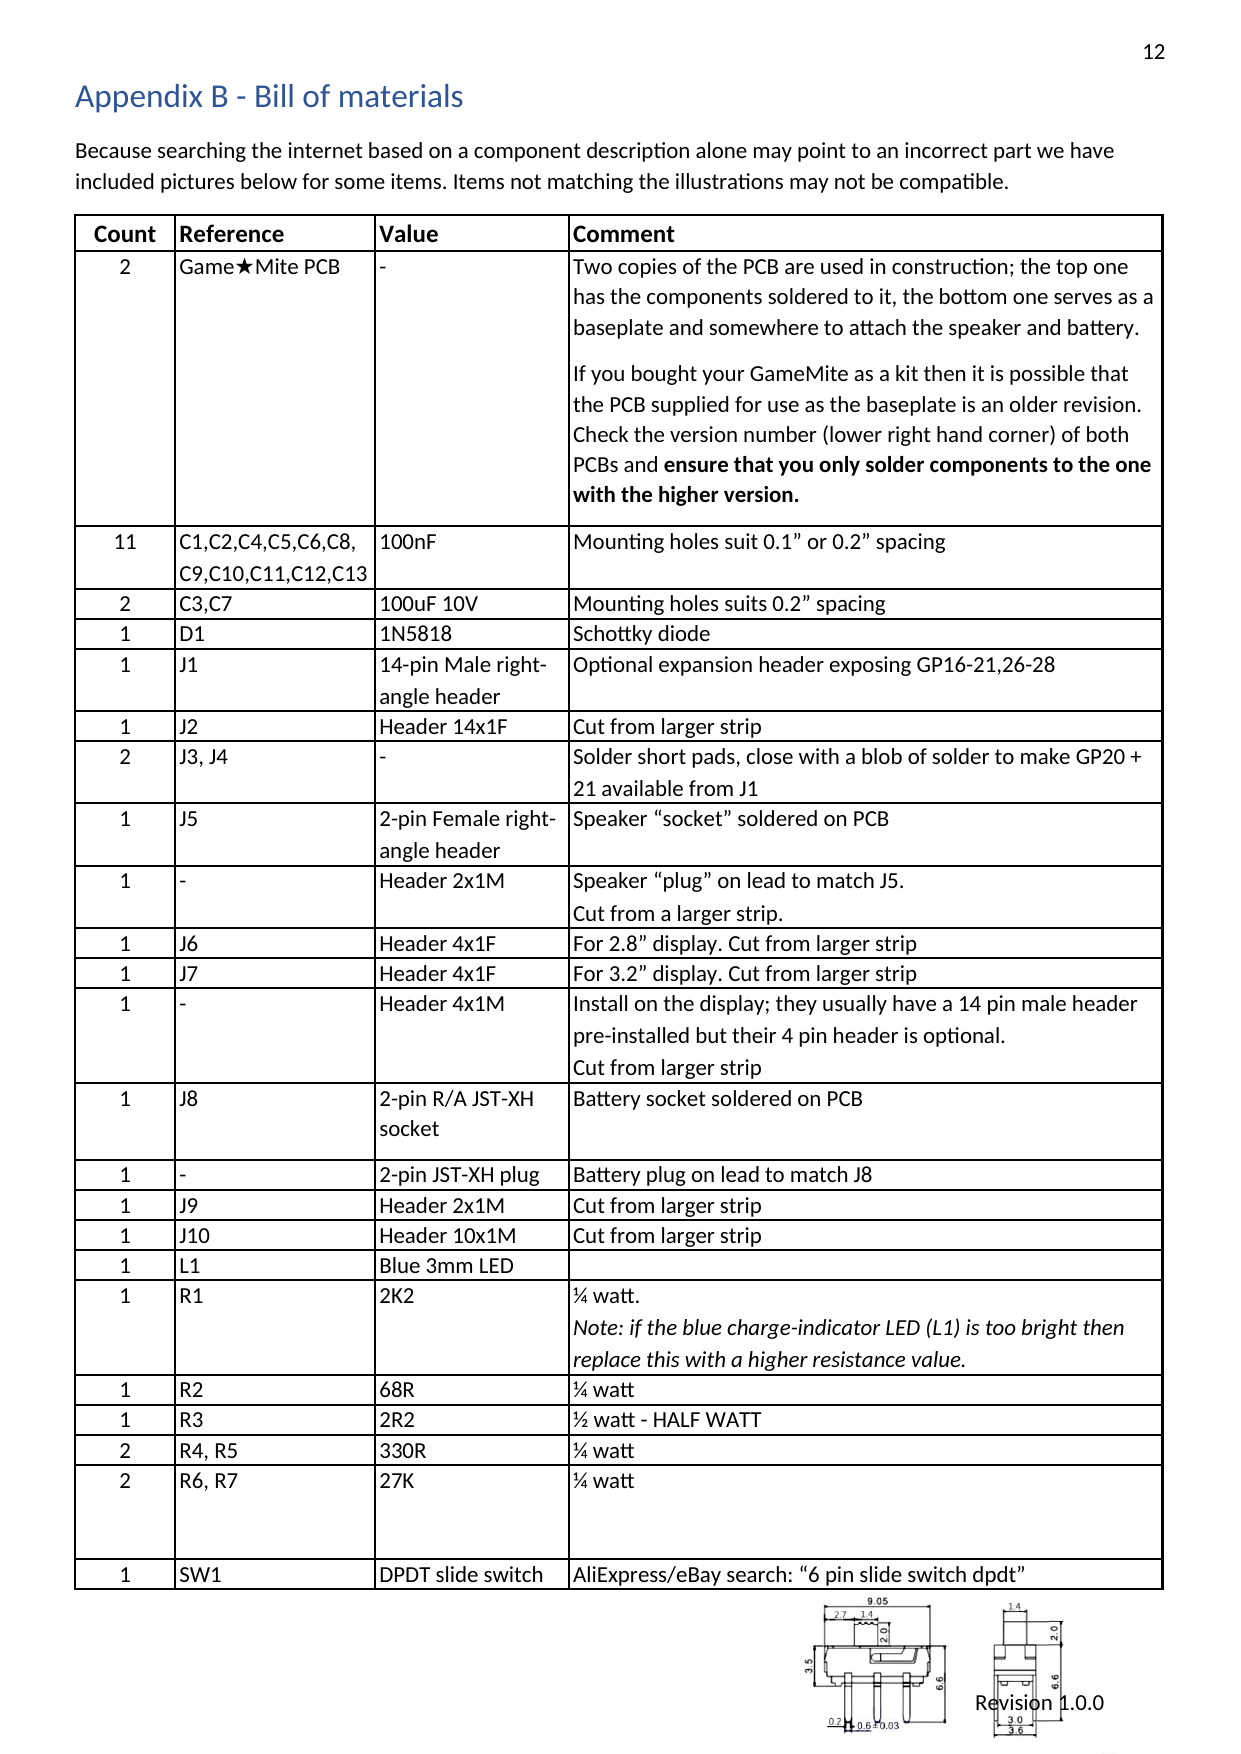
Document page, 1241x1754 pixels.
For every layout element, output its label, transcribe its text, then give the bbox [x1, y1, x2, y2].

table_cell Solder short pads, close with a blob of solder to make GP20 + 21 available from J1 [570, 742, 1161, 802]
table_cell Header 2x1M [376, 1191, 568, 1219]
table_cell 1 [76, 1406, 174, 1434]
table_cell ¼ watt. Note: if the blue charge-indicator LED (L1) is too bright then replace this with a higher resistance value. [570, 1281, 1161, 1373]
table_cell L1 [176, 1251, 374, 1279]
table_cell 1 [76, 1084, 174, 1158]
table_cell For 3.2” display. Cut from larger strip [570, 959, 1161, 987]
table_cell 1 [76, 1161, 174, 1189]
table_cell 1 [76, 929, 174, 957]
table_cell Battery plug on lead to match J8 [570, 1161, 1161, 1189]
table_cell Header 2x1M [376, 867, 568, 927]
table_cell 2R2 [376, 1406, 568, 1434]
table_cell 2-pin JST-XH plug [376, 1161, 568, 1189]
table_cell - [376, 252, 568, 525]
table_header Count [76, 216, 174, 250]
table_cell ½ watt - HALF WATT [570, 1406, 1161, 1434]
table_cell R4, R5 [176, 1436, 374, 1464]
table_cell 1 [76, 620, 174, 648]
table_cell 27K [376, 1466, 568, 1558]
table_cell For 2.8” display. Cut from larger strip [570, 929, 1161, 957]
picture [801, 1593, 1128, 1754]
subtitle Appendix B - Bill of materials [75, 75, 1165, 116]
table_cell Header 10x1M [376, 1221, 568, 1249]
table_cell 1 [76, 867, 174, 927]
table_cell Mounting holes suit 0.1” or 0.2” spacing [570, 527, 1161, 587]
table_cell 1N5818 [376, 620, 568, 648]
table_cell J8 [176, 1084, 374, 1158]
table_cell Speaker “socket” soldered on PCB [570, 804, 1161, 864]
table_header Value [376, 216, 568, 250]
table_cell 2 [76, 252, 174, 525]
table_cell J3, J4 [176, 742, 374, 802]
table_cell Optional expansion header exposing GP16-21,26-28 [570, 650, 1161, 710]
table_cell Header 4x1M [376, 989, 568, 1082]
table_cell Header 4x1F [376, 959, 568, 987]
table_cell 11 [76, 527, 174, 587]
table_cell J7 [176, 959, 374, 987]
table_cell C3,C7 [176, 590, 374, 617]
table_cell 2 [76, 1466, 174, 1558]
table_cell 2-pin R/A JST-XH socket [376, 1084, 568, 1158]
table_cell Install on the display; they usually have a 14 pin male header pre-installed but their 4 pin header is optional. Cut from larger strip [570, 989, 1161, 1082]
table_cell - [176, 1161, 374, 1189]
table_cell J1 [176, 650, 374, 710]
table_cell 100nF [376, 527, 568, 587]
table_cell 1 [76, 959, 174, 987]
table_cell J9 [176, 1191, 374, 1219]
table_cell ¼ watt [570, 1436, 1161, 1464]
table_cell R1 [176, 1281, 374, 1373]
table_cell 2K2 [376, 1281, 568, 1373]
table_cell C1,C2,C4,C5,C6,C8, C9,C10,C11,C12,C13 [176, 527, 374, 587]
table_cell Header 4x1F [376, 929, 568, 957]
table_cell 1 [76, 1376, 174, 1403]
table_cell ¼ watt [570, 1376, 1161, 1403]
table_cell Cut from larger strip [570, 712, 1161, 740]
table_cell J10 [176, 1221, 374, 1249]
table_cell AliExpress/eBay search: “6 pin slide switch dpdt” [570, 1560, 1161, 1588]
table_cell 1 [76, 989, 174, 1082]
table_cell 100uF 10V [376, 590, 568, 617]
table_cell ¼ watt [570, 1466, 1161, 1558]
table_cell [570, 1251, 1161, 1279]
table_cell 2 [76, 1436, 174, 1464]
table_cell - [176, 867, 374, 927]
table_cell J2 [176, 712, 374, 740]
table_cell J6 [176, 929, 374, 957]
table_cell 1 [76, 1251, 174, 1279]
table_cell D1 [176, 620, 374, 648]
table_cell 68R [376, 1376, 568, 1403]
table_cell DPDT slide switch [376, 1560, 568, 1588]
table_cell 1 [76, 1281, 174, 1373]
table_cell 2 [76, 742, 174, 802]
table_cell - [176, 989, 374, 1082]
table_cell Game★Mite PCB [176, 252, 374, 525]
table_cell - [376, 742, 568, 802]
table_cell Blue 3mm LED [376, 1251, 568, 1279]
table_cell Cut from larger strip [570, 1191, 1161, 1219]
table_cell J5 [176, 804, 374, 864]
table_cell 1 [76, 1560, 174, 1588]
table_cell 14-pin Male right-angle header [376, 650, 568, 710]
text Because searching the internet based on a component description alone may point to an incorrect part we have included pictures below for some items. Items not matching the illustrations may not be compatible. [75, 137, 1165, 195]
table_cell Mounting holes suits 0.2” spacing [570, 590, 1161, 617]
table_cell 1 [76, 1221, 174, 1249]
table_cell Schottky diode [570, 620, 1161, 648]
table_cell SW1 [176, 1560, 374, 1588]
table_cell 1 [76, 712, 174, 740]
table_cell R3 [176, 1406, 374, 1434]
table_cell Cut from larger strip [570, 1221, 1161, 1249]
table_cell Battery socket soldered on PCB [570, 1084, 1161, 1158]
table_cell 1 [76, 804, 174, 864]
table_cell Two copies of the PCB are used in construction; the top one has the components soldered to it, the bottom one serves as a baseplate and somewhere to attach the speaker and battery. If you bought your GameMite as a kit then it is possible that the PCB supplied for use as the baseplate is an older revision. Check the version number (lower right hand corner) of both PCBs and ensure that you only solder components to the one with the higher version. [570, 252, 1161, 525]
table_cell 1 [76, 1191, 174, 1219]
table_cell 2-pin Female right-angle header [376, 804, 568, 864]
table_cell 1 [76, 650, 174, 710]
table_cell Header 14x1F [376, 712, 568, 740]
table_cell R6, R7 [176, 1466, 374, 1558]
table_cell R2 [176, 1376, 374, 1403]
table_cell 2 [76, 590, 174, 617]
table_header Comment [570, 216, 1161, 250]
table_cell 330R [376, 1436, 568, 1464]
table_header Reference [176, 216, 374, 250]
table_cell Speaker “plug” on lead to match J5. Cut from a larger strip. [570, 867, 1161, 927]
